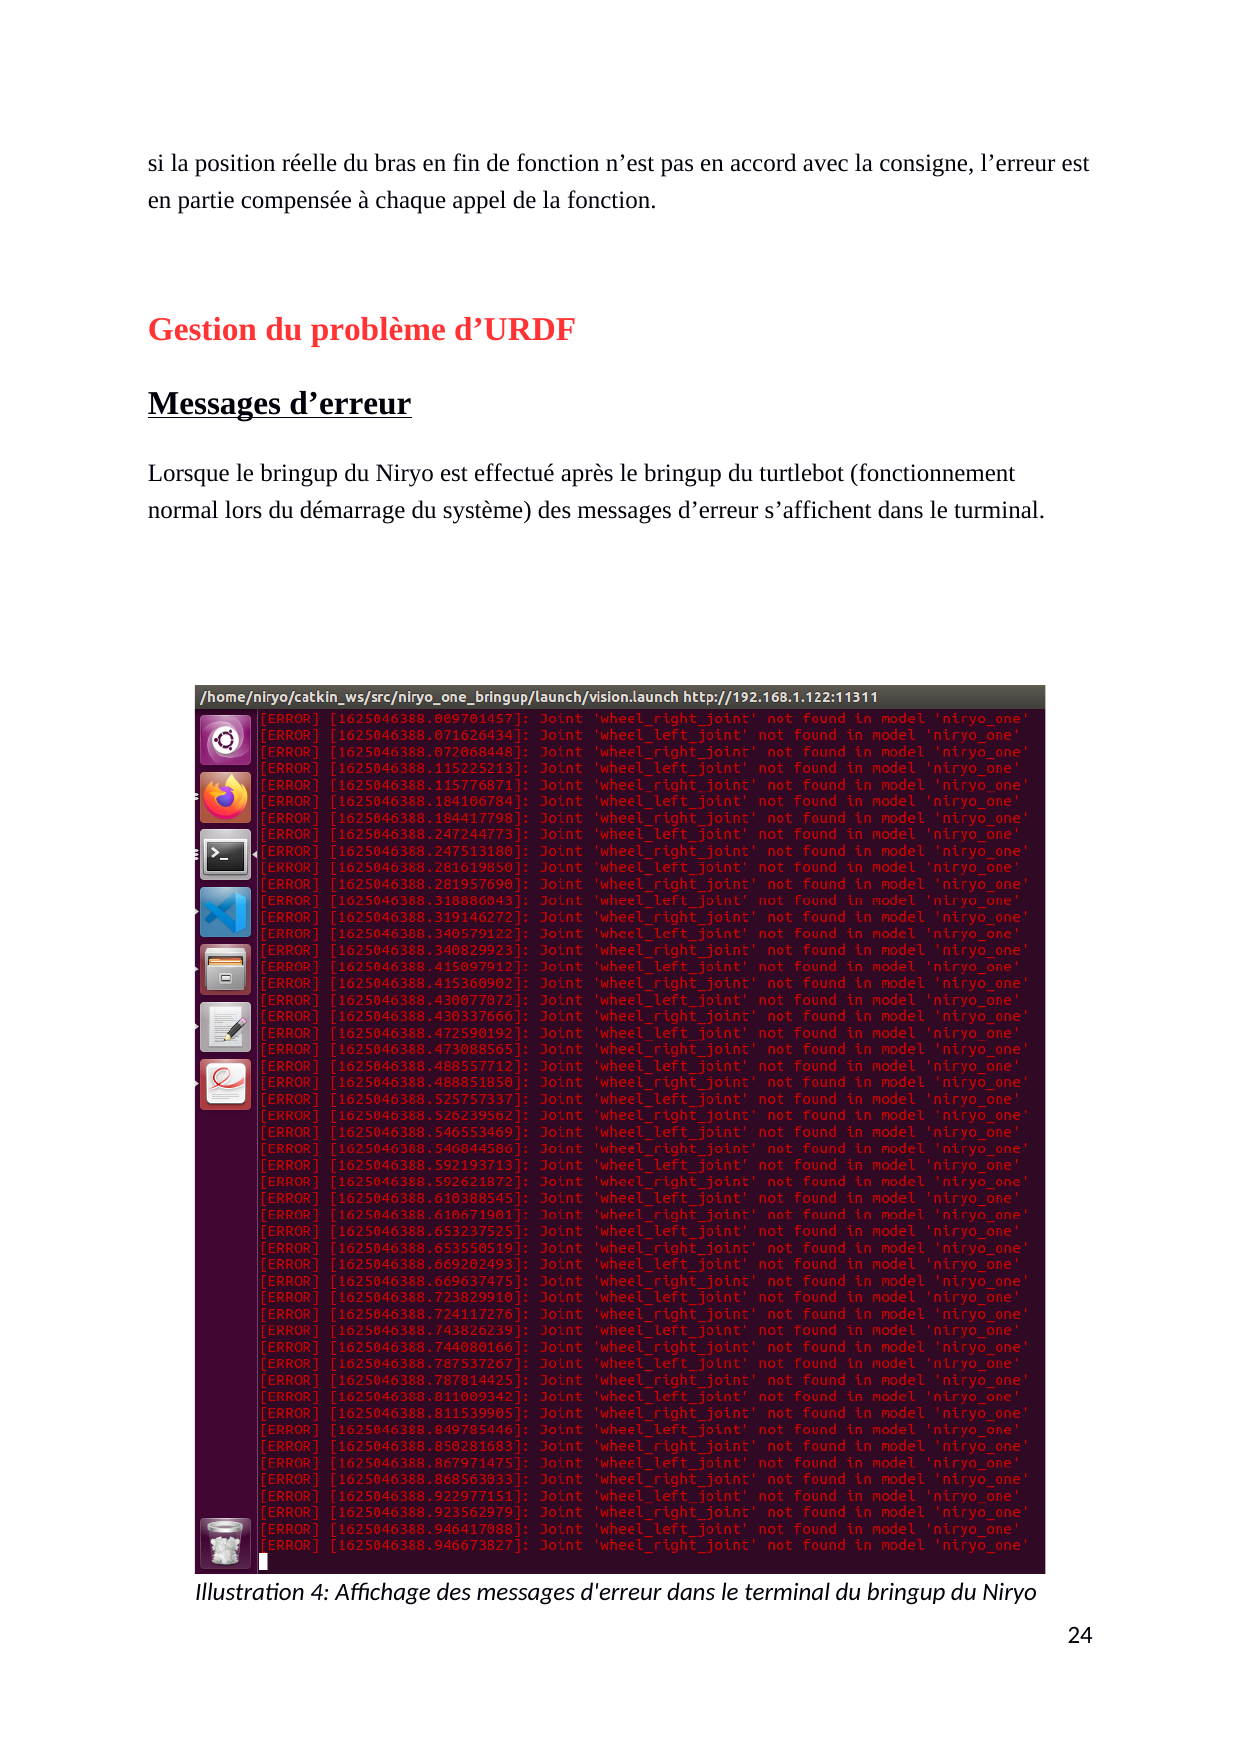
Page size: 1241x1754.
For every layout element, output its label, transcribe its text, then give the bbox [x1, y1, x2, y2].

text Gestion du problème d’URDF [148, 309, 1092, 347]
text Illustration 4: Affichage des messages d'erreur dans le terminal du bringup du Niryo [195, 685, 1045, 1607]
text si la position réelle du bras en fin de fonction n’est pas en accord avec la consigne, l’erreur est en partie compensée à chaque appel de la fonction. [148, 148, 1092, 213]
text Lorsque le bringup du Niryo est effectué après le bringup du turtlebot (fonctionnement normal lors du démarrage du système) des messages d’erreur s’affichent dans le turminal. [148, 458, 1092, 523]
text Messages d’erreur [148, 383, 1092, 422]
